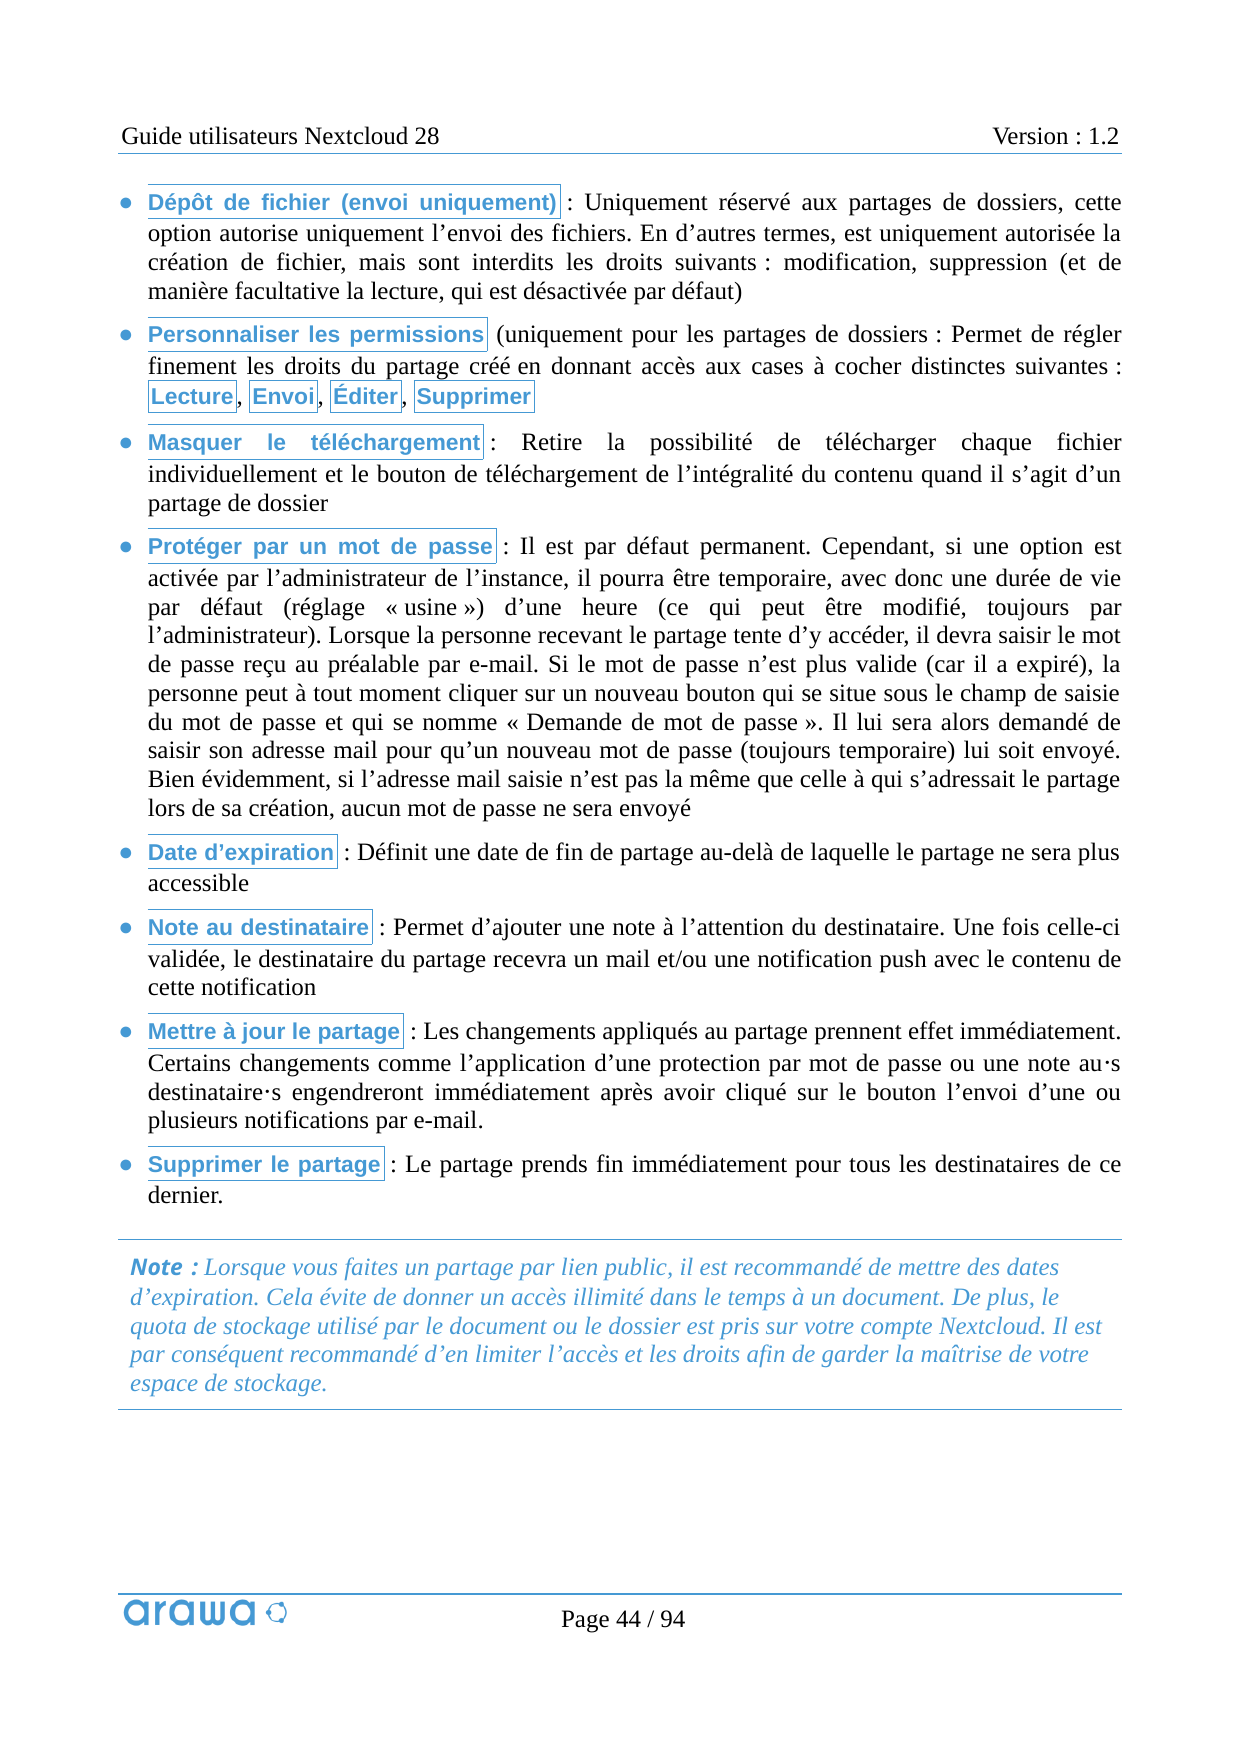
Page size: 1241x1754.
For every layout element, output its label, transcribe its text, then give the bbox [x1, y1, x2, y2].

picture [121, 1597, 290, 1628]
list Mettre à jour le partage : Les changements appliqués au partage prennent effet immédiatement. Certains changements comme l’application d’une protection par mot de passe ou une note au⋅s destinataire⋅s engendreront immédiatement après avoir cliqué sur le bouton l’envoi d’une ou plusieurs notifications par e-mail. [118, 1013, 1122, 1134]
list Personnaliser les permissions (uniquement pour les partages de dossiers : Permet de régler finement les droits du partage créé en donnant accès aux cases à cocher distinctes suivantes : Lecture, Envoi, Éditer, Supprimer [118, 317, 1122, 412]
list Dépôt de fichier (envoi uniquement) : Uniquement réservé aux partages de dossiers, cette option autorise uniquement l’envoi des fichiers. En d’autres termes, est uniquement autorisée la création de fichier, mais sont interdits les droits suivants : modification, suppression (et de manière facultative la lecture, qui est désactivée par défaut) [118, 184, 1122, 305]
list Masquer le téléchargement : Retire la possibilité de télécharger chaque fichier individuellement et le bouton de téléchargement de l’intégralité du contenu quand il s’agit d’un partage de dossier [118, 424, 1122, 517]
text Note : Lorsque vous faites un partage par lien public, il est recommandé de mettre des dates d’expiration. Cela évite de donner un accès illimité dans le temps à un document. De plus, le quota de stockage utilisé par le document ou le dossier est pris sur votre compte Nextcloud. Il est par conséquent recommandé d’en limiter l’accès et les droits afin de garder la maîtrise de votre espace de stockage. [118, 1240, 1122, 1409]
list Note au destinataire : Permet d’ajouter une note à l’attention du destinataire. Une fois celle-ci validée, le destinataire du partage recevra un mail et/ou une notification push avec le contenu de cette notification [118, 909, 1122, 1001]
list Protéger par un mot de passe : Il est par défaut permanent. Cependant, si une option est activée par l’administrateur de l’instance, il pourra être temporaire, avec donc une durée de vie par défaut (réglage « usine ») d’une heure (ce qui peut être modifié, toujours par l’administrateur). Lorsque la personne recevant le partage tente d’y accéder, il devra saisir le mot de passe reçu au préalable par e-mail. Si le mot de passe n’est plus valide (car il a expiré), la personne peut à tout moment cliquer sur un nouveau bouton qui se situe sous le champ de saisie du mot de passe et qui se nomme « Demande de mot de passe ». Il lui sera alors demandé de saisir son adresse mail pour qu’un nouveau mot de passe (toujours temporaire) lui soit envoyé. Bien évidemment, si l’adresse mail saisie n’est pas la même que celle à qui s’adressait le partage lors de sa création, aucun mot de passe ne sera envoyé [118, 528, 1122, 822]
list Supprimer le partage : Le partage prends fin immédiatement pour tous les destinataires de ce dernier. [118, 1146, 1122, 1209]
list Date d’expiration : Définit une date de fin de partage au-delà de laquelle le partage ne sera plus accessible [118, 834, 1122, 897]
